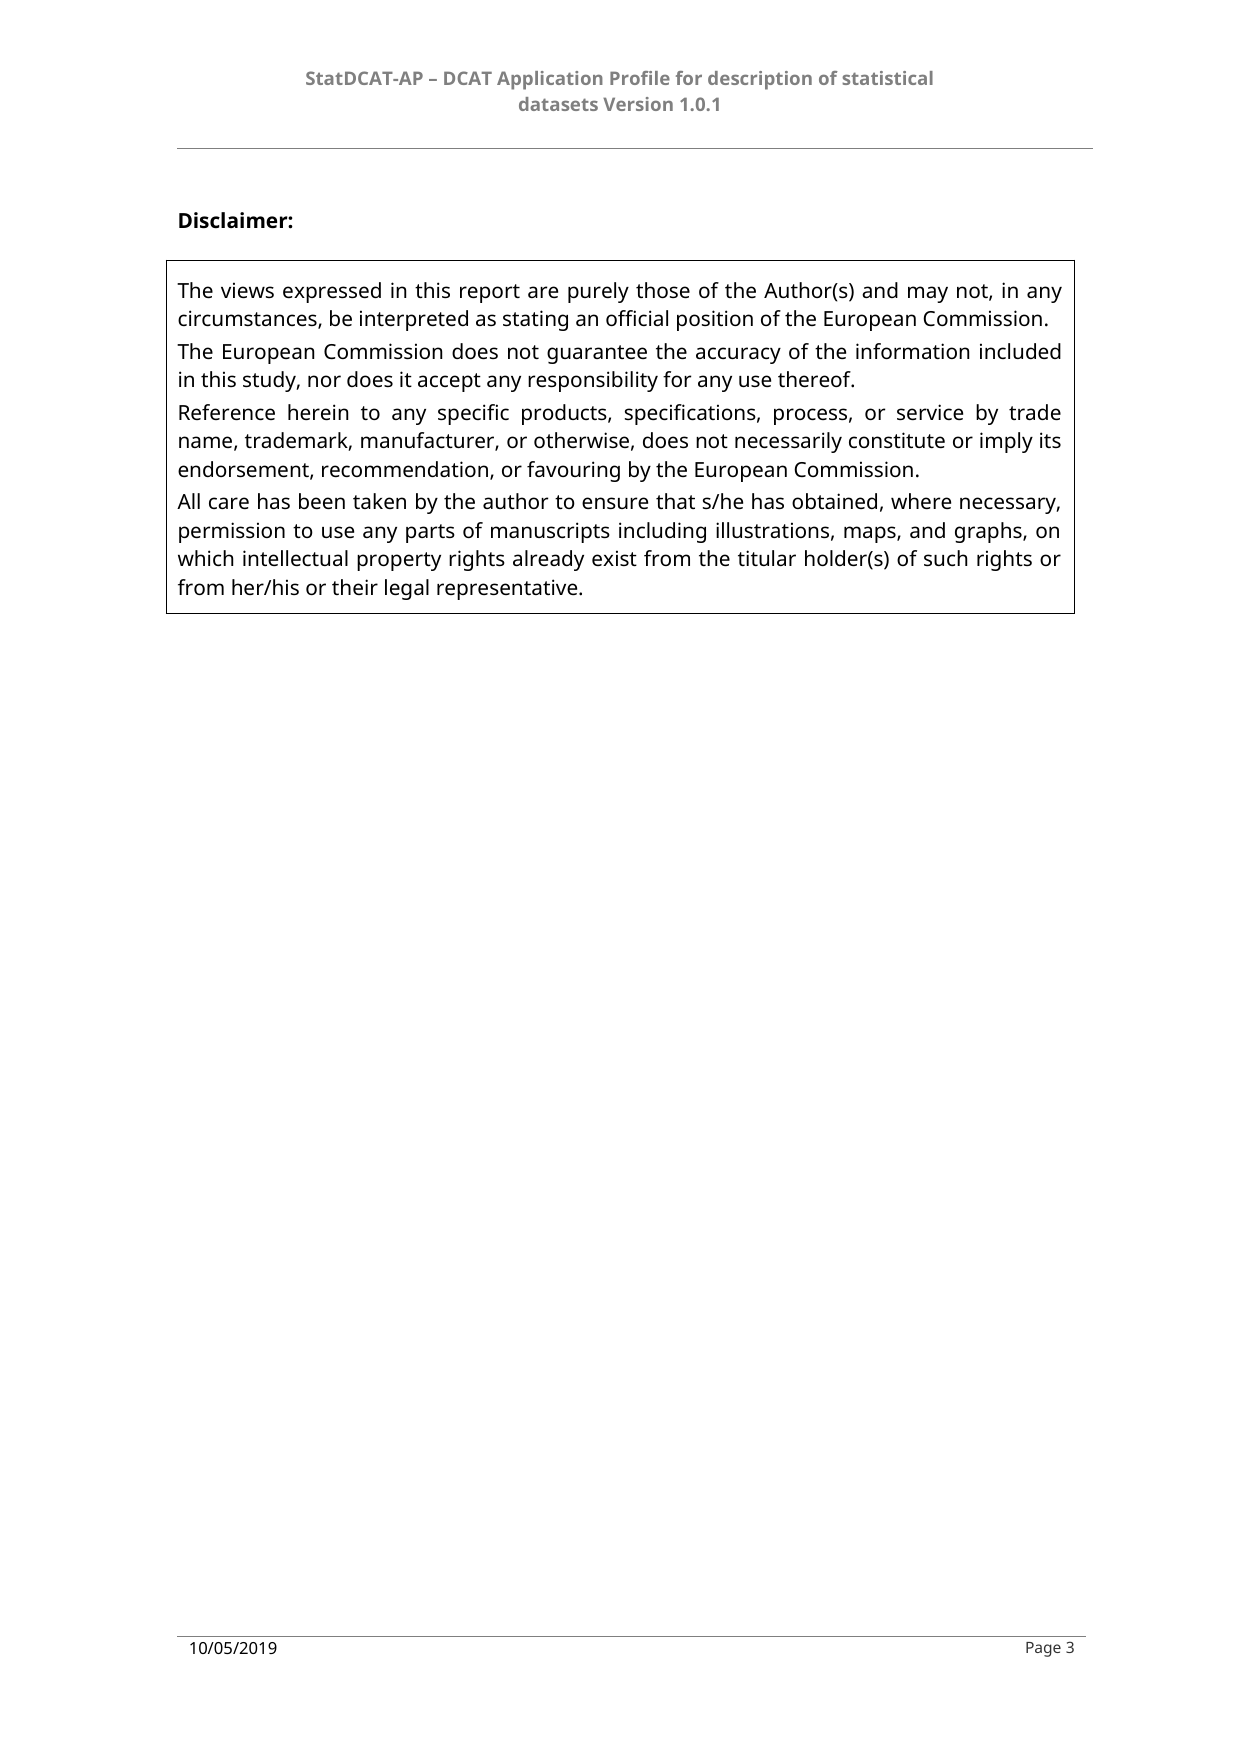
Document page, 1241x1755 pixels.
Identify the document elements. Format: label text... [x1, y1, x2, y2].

text Disclaimer: [177, 206, 1063, 234]
table_header The views expressed in this report are purely those of the Author(s) and may not, in any circumstances, be interpreted as stating an official position of the European Commission. The European Commission does not guarantee the accuracy of the information included in this study, nor does it accept any responsibility for any use thereof. Reference herein to any specific products, specifications, process, or service by trade name, trademark, manufacturer, or otherwise, does not necessarily constitute or imply its endorsement, recommendation, or favouring by the European Commission. All care has been taken by the author to ensure that s/he has obtained, where necessary, permission to use any parts of manuscripts including illustrations, maps, and graphs, on which intellectual property rights already exist from the titular holder(s) of such rights or from her/his or their legal representative. [167, 261, 1074, 612]
